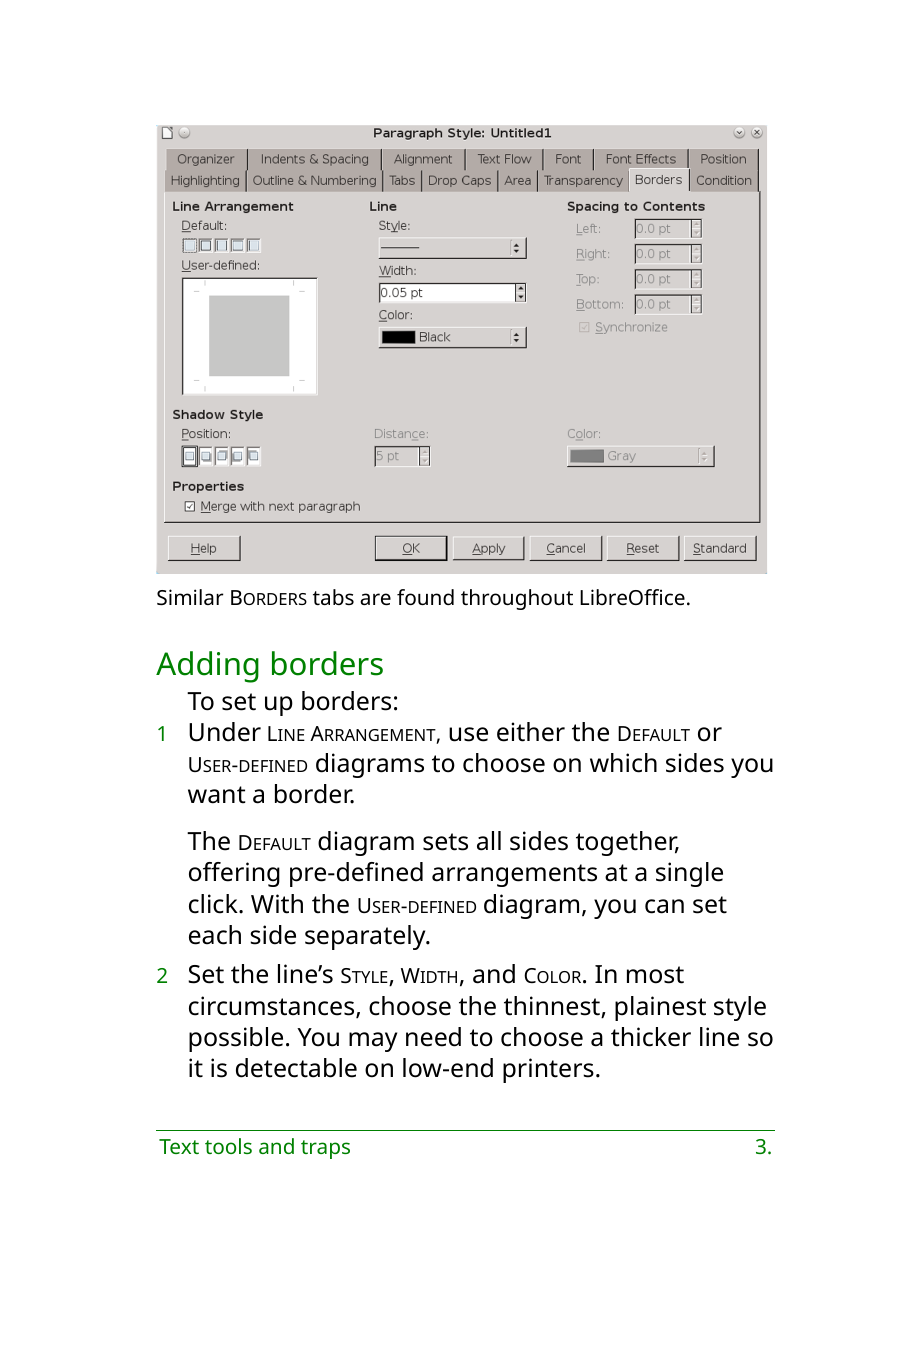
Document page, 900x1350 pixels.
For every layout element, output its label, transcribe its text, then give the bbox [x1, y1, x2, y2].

subtitle Adding borders [156, 642, 775, 685]
list Set the line’s Style, Width, and Color. In most circumstances, choose the thinnest, plainest style possible. You may need to choose a thicker line so it is detectable on low-end printers. [156, 959, 775, 1084]
text The Default diagram sets all sides together, offering pre-defined arrangements at a single click. With the User-defined diagram, you can set each side separately. [187, 826, 775, 951]
table_cell Similar Borders tabs are found throughout LibreOffice. [156, 576, 775, 611]
table_header [156, 125, 775, 576]
text To set up borders: [156, 685, 775, 716]
picture [156, 125, 768, 574]
list Under Line Arrangement, use either the Default or User-defined diagrams to choose on which sides you want a border. [156, 716, 775, 810]
